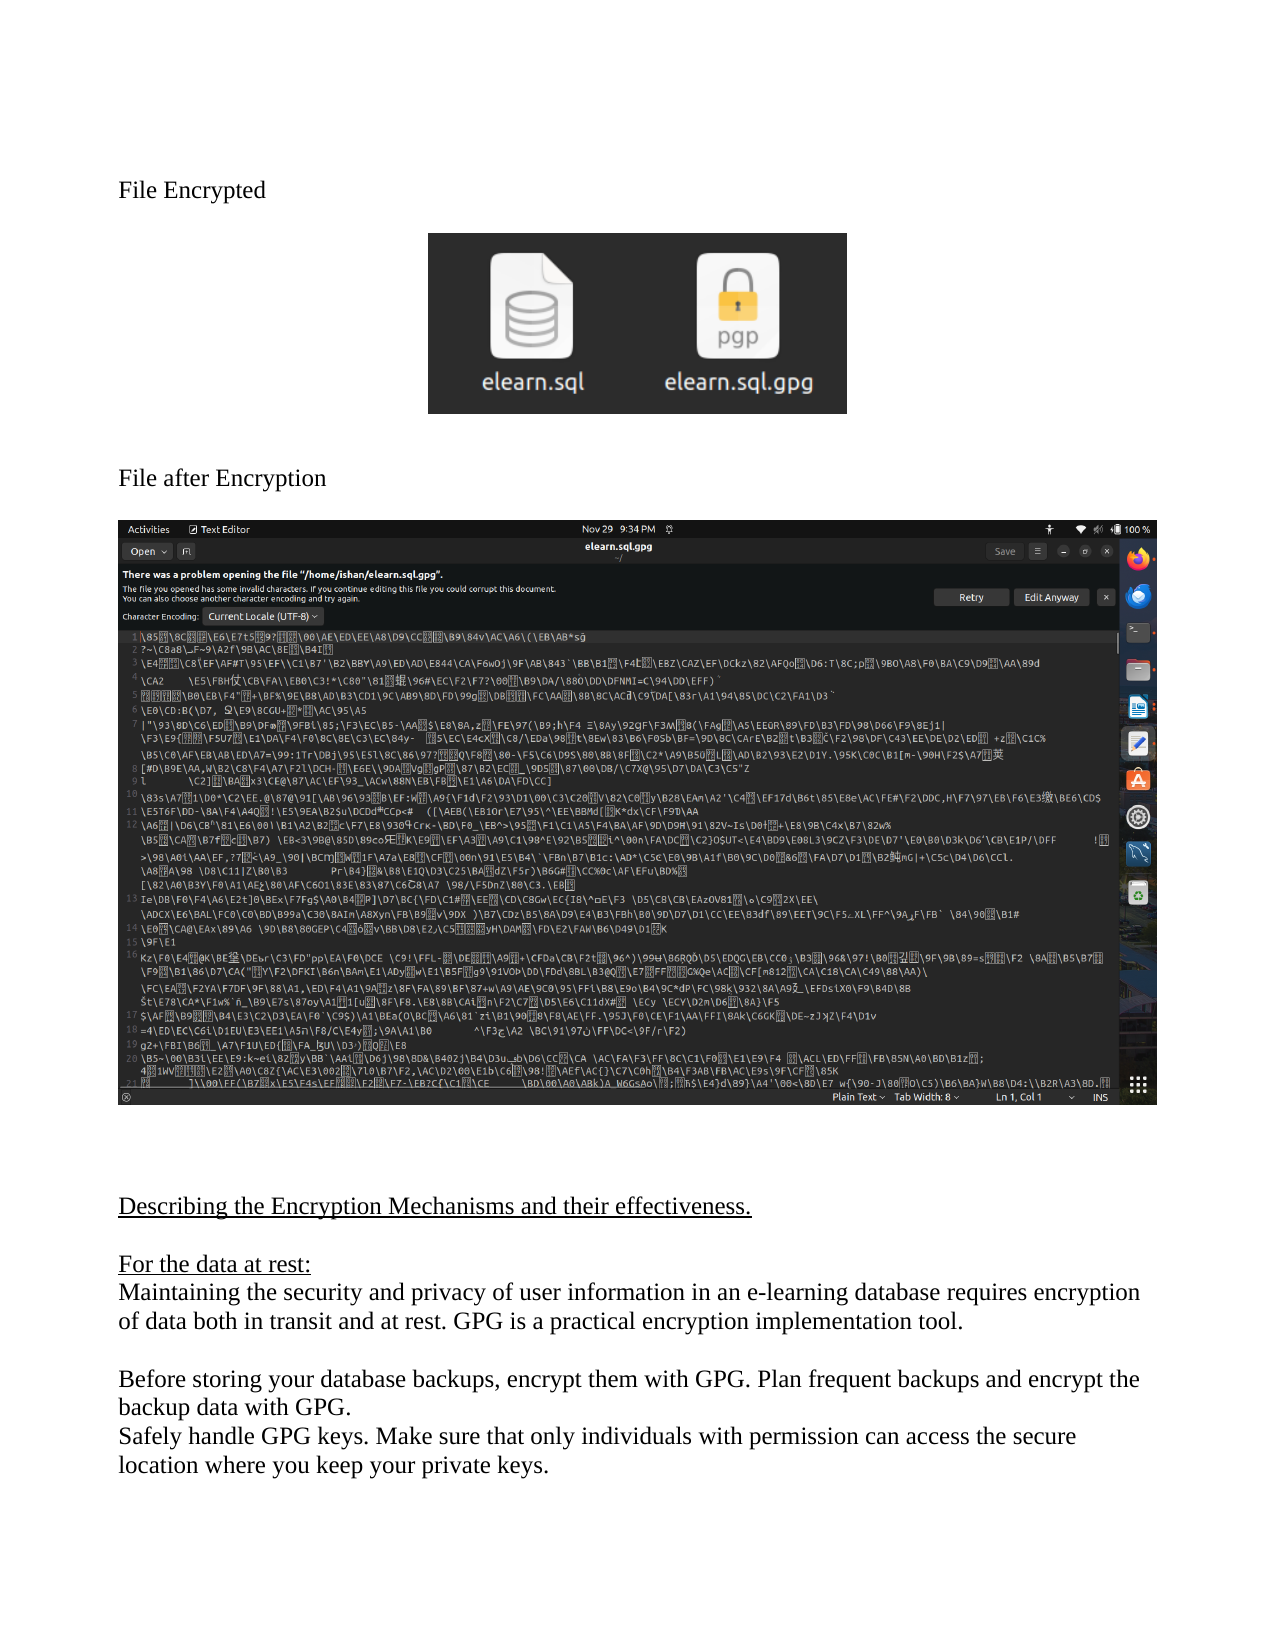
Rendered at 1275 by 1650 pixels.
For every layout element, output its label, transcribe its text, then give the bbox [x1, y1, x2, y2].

text Before storing your database backups, encrypt them with GPG. Plan frequent backups and encrypt the backup data with GPG. [118, 1364, 1157, 1421]
text Describing the Encryption Mechanisms and their effectiveness. [118, 1191, 1157, 1220]
text Maintaining the security and privacy of user information in an e-learning database requires encryption of data both in transit and at rest. GPG is a practical encryption implementation tool. [118, 1277, 1157, 1335]
picture [428, 233, 847, 414]
picture [118, 520, 1157, 1105]
text Safely handle GPG keys. Make sure that only individuals with permission can access the secure location where you keep your private keys. [118, 1421, 1157, 1479]
text File after Encryption [118, 463, 1157, 492]
text For the data at rest: [118, 1249, 1157, 1277]
text File Encrypted [118, 176, 1157, 204]
